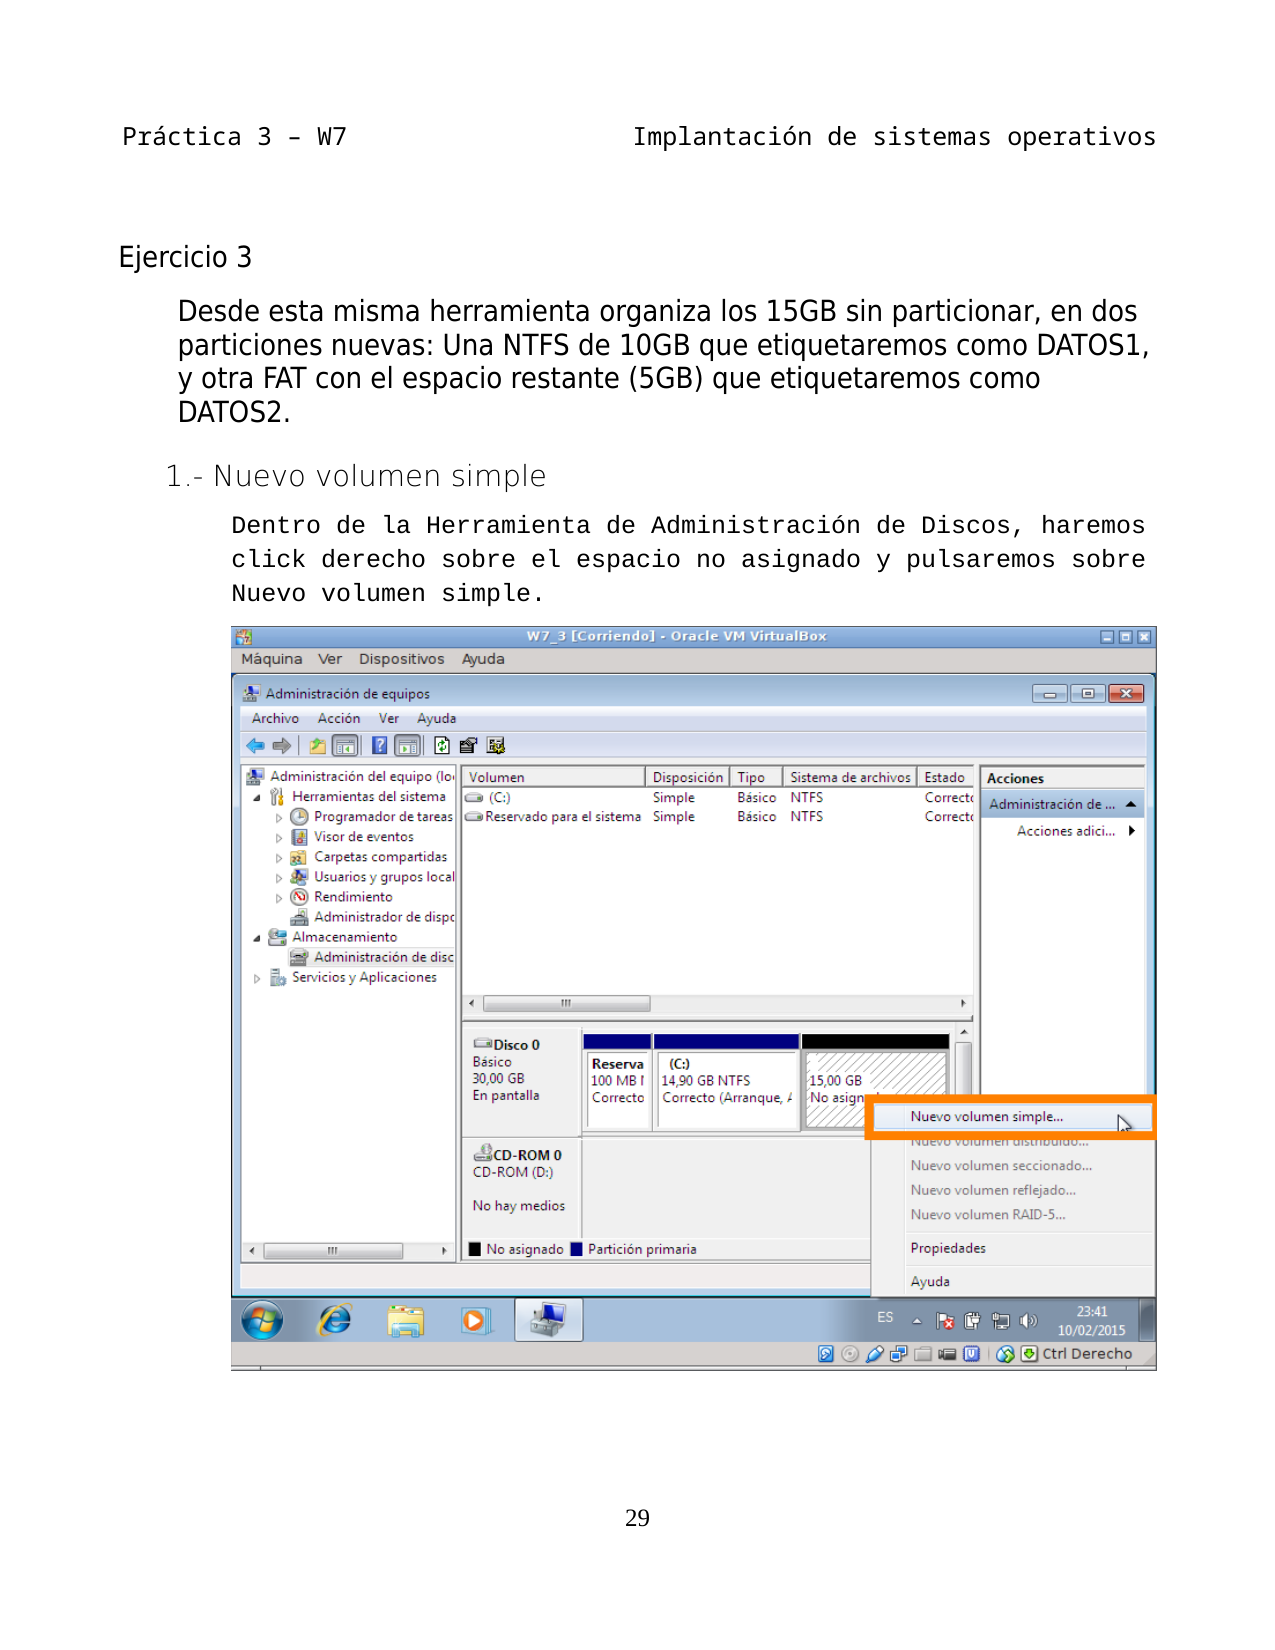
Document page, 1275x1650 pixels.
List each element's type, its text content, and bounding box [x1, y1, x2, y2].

list Nuevo volumen simple [156, 459, 1157, 493]
text Dentro de la Herramienta de Administración de Discos, haremos click derecho sobre el espacio no asignado y pulsaremos sobre Nuevo volumen simple. [231, 512, 1157, 609]
text Ejercicio 3 [118, 241, 1157, 275]
picture [231, 626, 1157, 1371]
text Desde esta misma herramienta organiza los 15GB sin particionar, en dos particiones nuevas: Una NTFS de 10GB que etiquetaremos como DATOS1, y otra FAT con el espacio restante (5GB) que etiquetaremos como DATOS2. [177, 294, 1157, 430]
